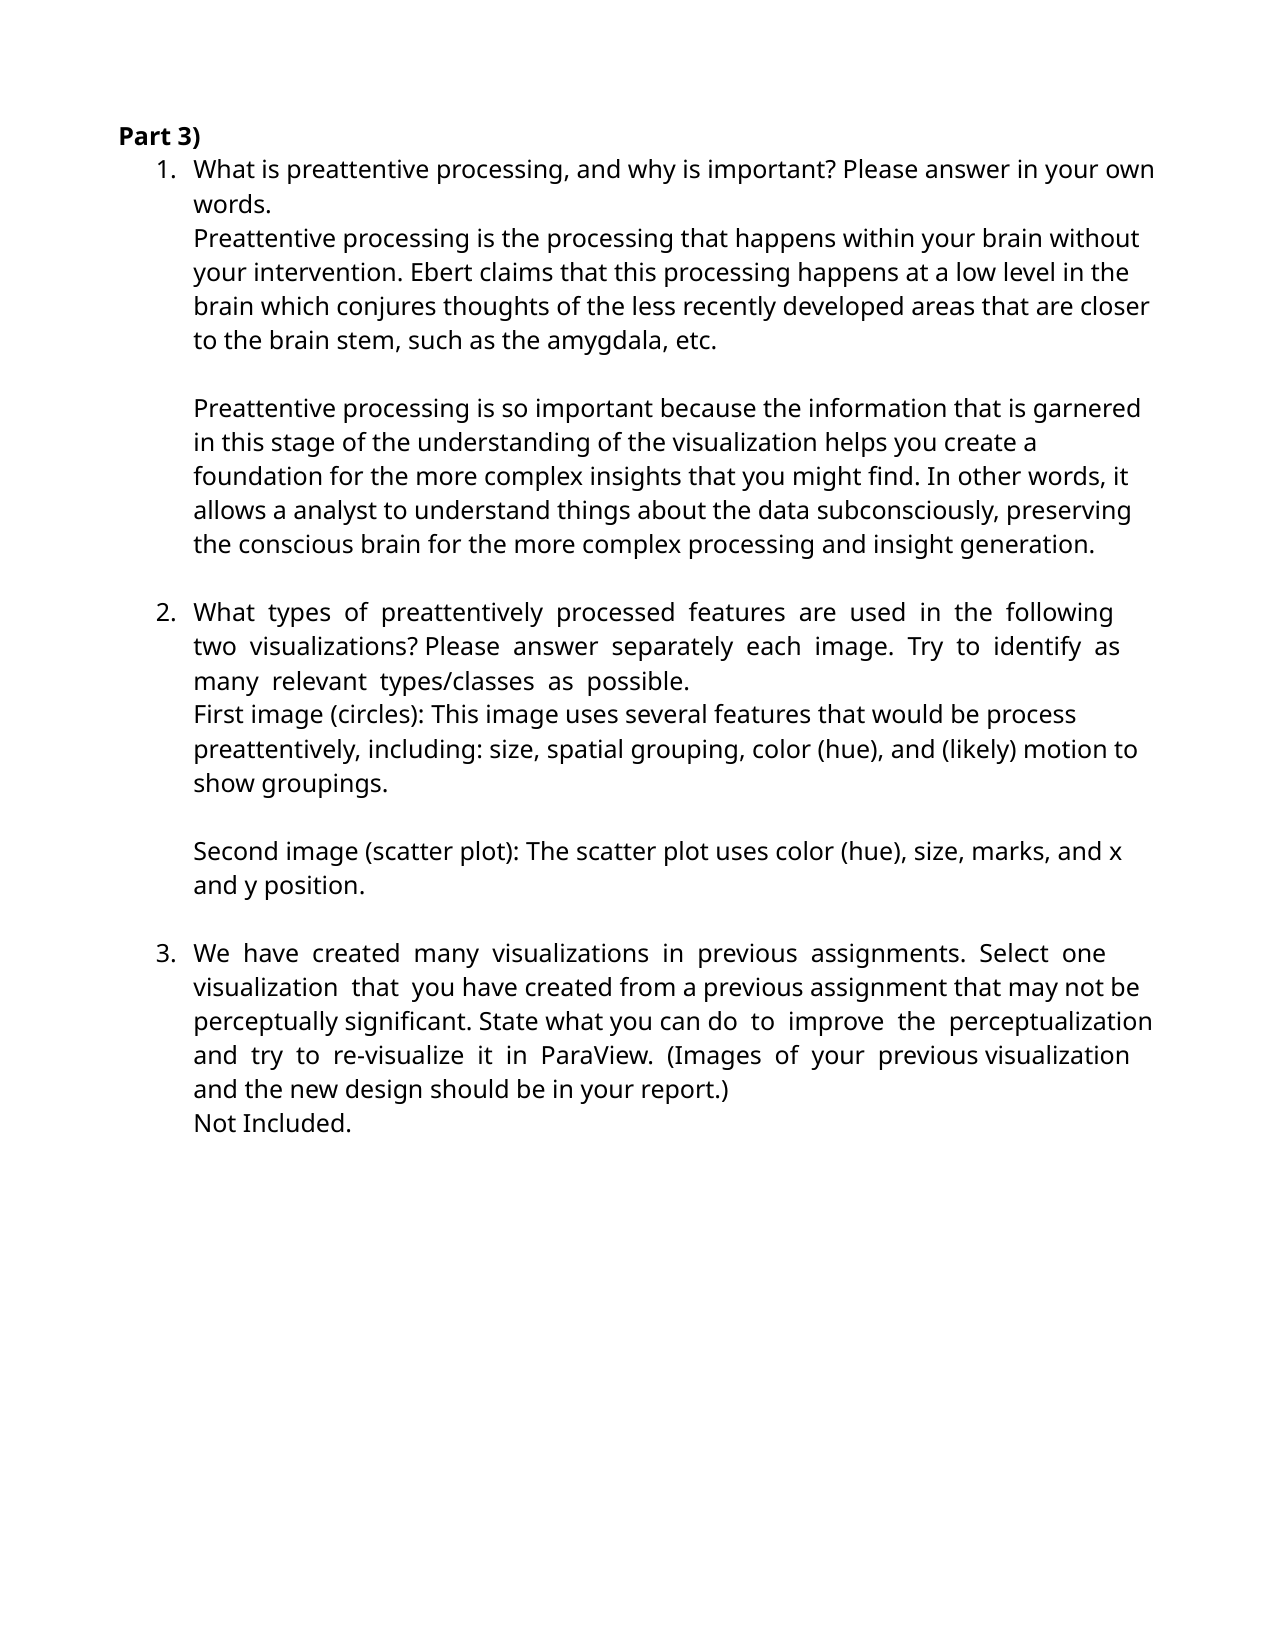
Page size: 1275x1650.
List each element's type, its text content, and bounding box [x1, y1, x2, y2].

list Preattentive processing is so important because the information that is garnered in this stage of the understanding of the visualization helps you create a foundation for the more complex insights that you might find. In other words, it allows a analyst to understand things about the data subconsciously, preserving the conscious brain for the more complex processing and insight generation. [156, 391, 1157, 561]
list Preattentive processing is the processing that happens within your brain without your intervention. Ebert claims that this processing happens at a low level in the brain which conjures thoughts of the less recently developed areas that are closer to the brain stem, such as the amygdala, etc. [156, 220, 1157, 357]
list What types of preattentively processed features are used in the following two visualizations? Please answer separately each image. Try to identify as many relevant types/classes as possible. [156, 595, 1157, 697]
text Part 3) [118, 118, 1157, 152]
list What is preattentive processing, and why is important? Please answer in your own words. [156, 152, 1157, 220]
list First image (circles): This image uses several features that would be process preattentively, including: size, spatial grouping, color (hue), and (likely) motion to show groupings. [156, 697, 1157, 799]
list Second image (scatter plot): The scatter plot uses color (hue), size, marks, and x and y position. [156, 833, 1157, 902]
list We have created many visualizations in previous assignments. Select one visualization that you have created from a previous assignment that may not be perceptually significant. State what you can do to improve the perceptualization and try to re-visualize it in ParaView. (Images of your previous visualization and the new design should be in your report.) [156, 936, 1157, 1106]
list Not Included. [156, 1106, 1157, 1140]
